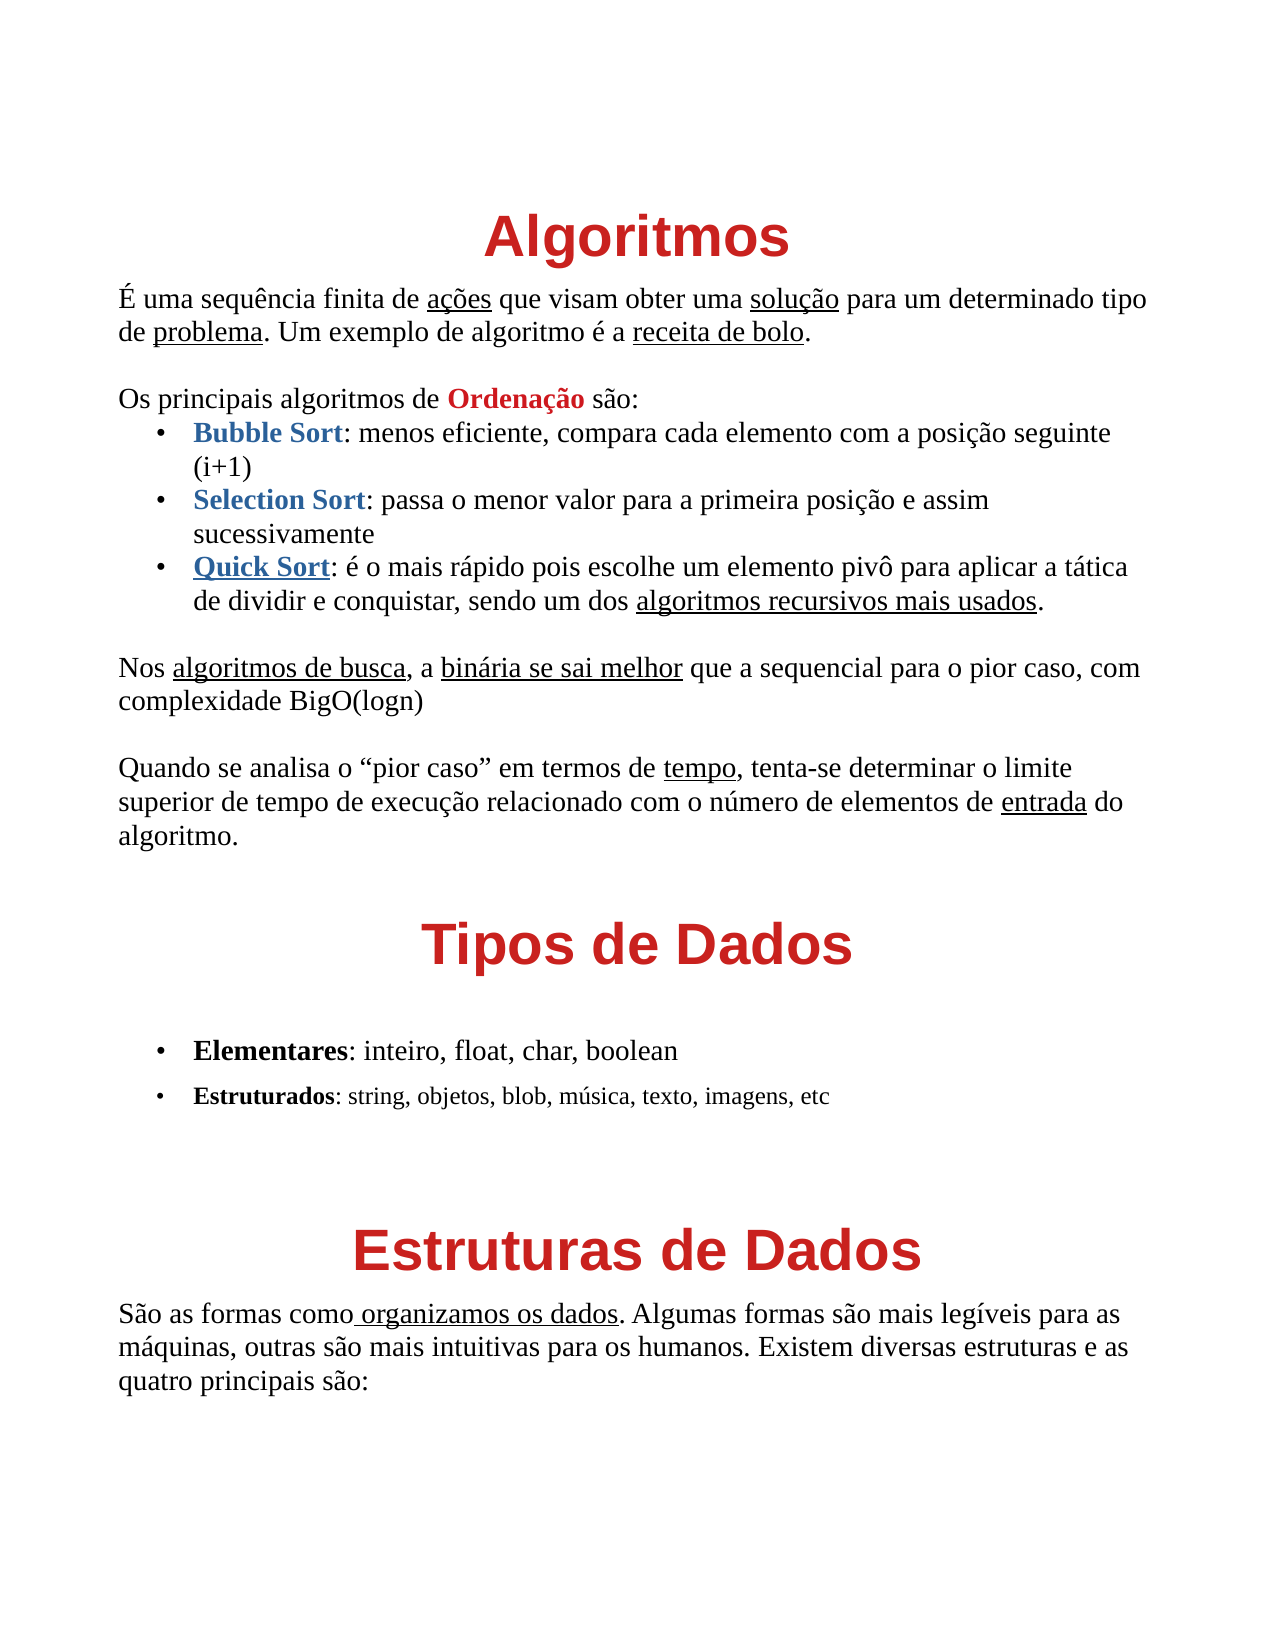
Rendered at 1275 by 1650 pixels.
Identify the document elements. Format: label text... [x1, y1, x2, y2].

list Quick Sort: é o mais rápido pois escolhe um elemento pivô para aplicar a tática de dividir e conquistar, sendo um dos algoritmos recursivos mais usados. [156, 549, 1157, 616]
title Estruturas de Dados [118, 1216, 1157, 1283]
list Bubble Sort: menos eficiente, compara cada elemento com a posição seguinte (i+1) [156, 415, 1157, 482]
title Tipos de Dados [118, 910, 1157, 977]
list Selection Sort: passa o menor valor para a primeira posição e assim sucessivamente [156, 482, 1157, 549]
list Estruturados: string, objetos, blob, música, texto, imagens, etc [156, 1081, 1157, 1109]
list Elementares: inteiro, float, char, boolean [156, 1033, 1157, 1066]
text Quando se analisa o “pior caso” em termos de tempo, tenta-se determinar o limite superior de tempo de execução relacionado com o número de elementos de entrada do algoritmo. [118, 751, 1157, 851]
text São as formas como organizamos os dados. Algumas formas são mais legíveis para as máquinas, outras são mais intuitivas para os humanos. Existem diversas estruturas e as quatro principais são: [118, 1296, 1157, 1396]
text Nos algoritmos de busca, a binária se sai melhor que a sequencial para o pior caso, com complexidade BigO(logn) [118, 650, 1157, 717]
text Os principais algoritmos de Ordenação são: [118, 382, 1157, 415]
text É uma sequência finita de ações que visam obter uma solução para um determinado tipo de problema. Um exemplo de algoritmo é a receita de bolo. [118, 281, 1157, 348]
title Algoritmos [118, 201, 1157, 268]
